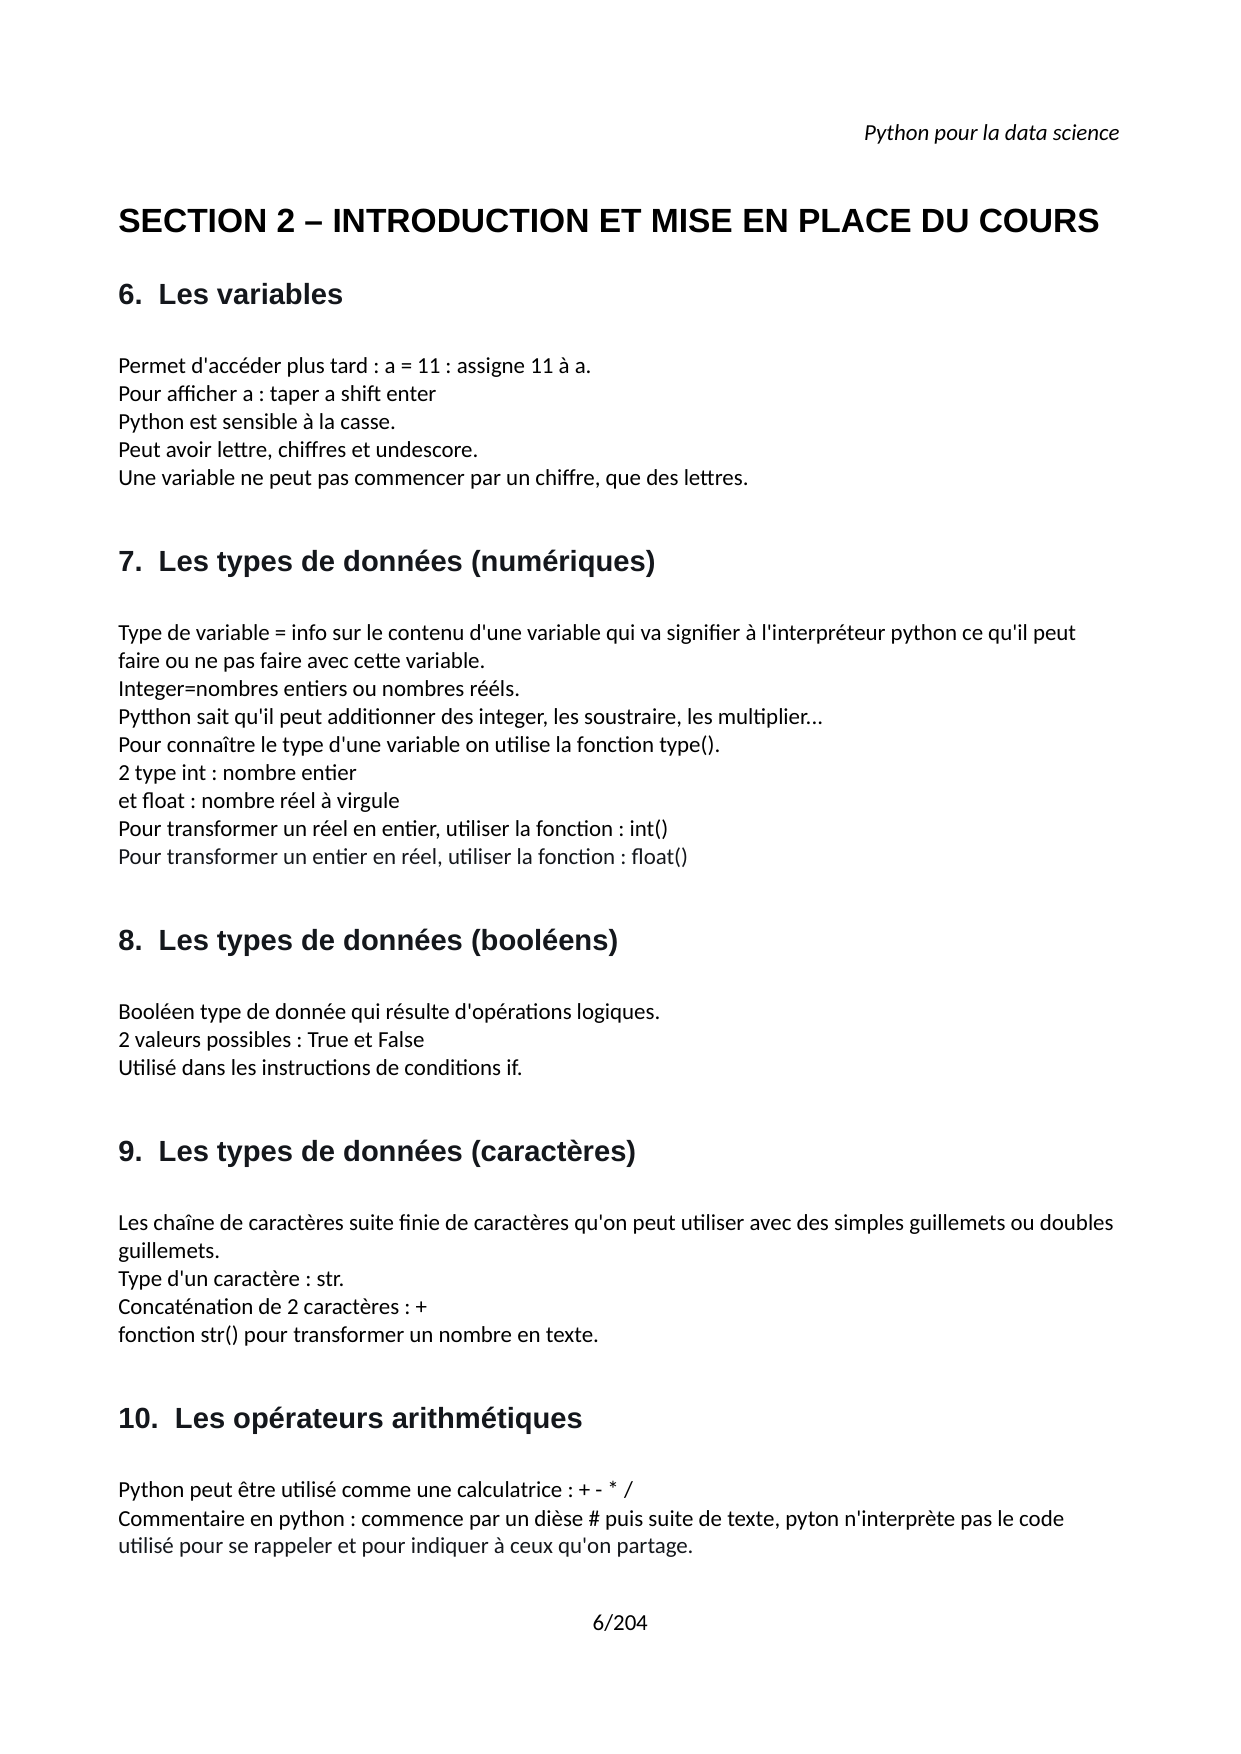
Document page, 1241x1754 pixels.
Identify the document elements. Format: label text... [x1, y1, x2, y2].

text Booléen type de donnée qui résulte d'opérations logiques. [118, 997, 1122, 1025]
text Python est sensible à la casse. [118, 407, 1122, 435]
text 2 valeurs possibles : True et False [118, 1025, 1122, 1053]
text fonction str() pour transformer un nombre en texte. [118, 1321, 1122, 1348]
text utilisé pour se rappeler et pour indiquer à ceux qu'on partage. [118, 1532, 1122, 1560]
text Python peut être utilisé comme une calculatrice : + - * / [118, 1476, 1122, 1504]
text et float : nombre réel à virgule [118, 786, 1122, 814]
text Utilisé dans les instructions de conditions if. [118, 1053, 1122, 1081]
text Pour connaître le type d'une variable on utilise la fonction type(). [118, 730, 1122, 758]
text Integer=nombres entiers ou nombres rééls. [118, 674, 1122, 702]
text Concaténation de 2 caractères : + [118, 1292, 1122, 1321]
text Peut avoir lettre, chiffres et undescore. [118, 435, 1122, 463]
subtitle SECTION 2 – INTRODUCTION ET MISE EN PLACE DU COURS [118, 201, 1122, 239]
subtitle 7. Les types de données (numériques) [118, 544, 1122, 577]
text Pytthon sait qu'il peut additionner des integer, les soustraire, les multiplier... [118, 702, 1122, 730]
text Commentaire en python : commence par un dièse # puis suite de texte, pyton n'interprète pas le code [118, 1504, 1122, 1532]
text Permet d'accéder plus tard : a = 11 : assigne 11 à a. [118, 351, 1122, 379]
text Pour afficher a : taper a shift enter [118, 379, 1122, 407]
text Une variable ne peut pas commencer par un chiffre, que des lettres. [118, 463, 1122, 491]
text Type d'un caractère : str. [118, 1264, 1122, 1292]
subtitle 9. Les types de données (caractères) [118, 1134, 1122, 1168]
text Pour transformer un entier en réel, utiliser la fonction : float() [118, 842, 1122, 870]
text Type de variable = info sur le contenu d'une variable qui va signifier à l'interpréteur python ce qu'il peut faire ou ne pas faire avec cette variable. [118, 618, 1122, 674]
subtitle 6. Les variables [118, 277, 1122, 310]
text Pour transformer un réel en entier, utiliser la fonction : int() [118, 814, 1122, 842]
text 2 type int : nombre entier [118, 758, 1122, 786]
subtitle 10. Les opérateurs arithmétiques [118, 1402, 1122, 1435]
subtitle 8. Les types de données (booléens) [118, 923, 1122, 957]
text Les chaîne de caractères suite finie de caractères qu'on peut utiliser avec des simples guillemets ou doubles guillemets. [118, 1208, 1122, 1264]
